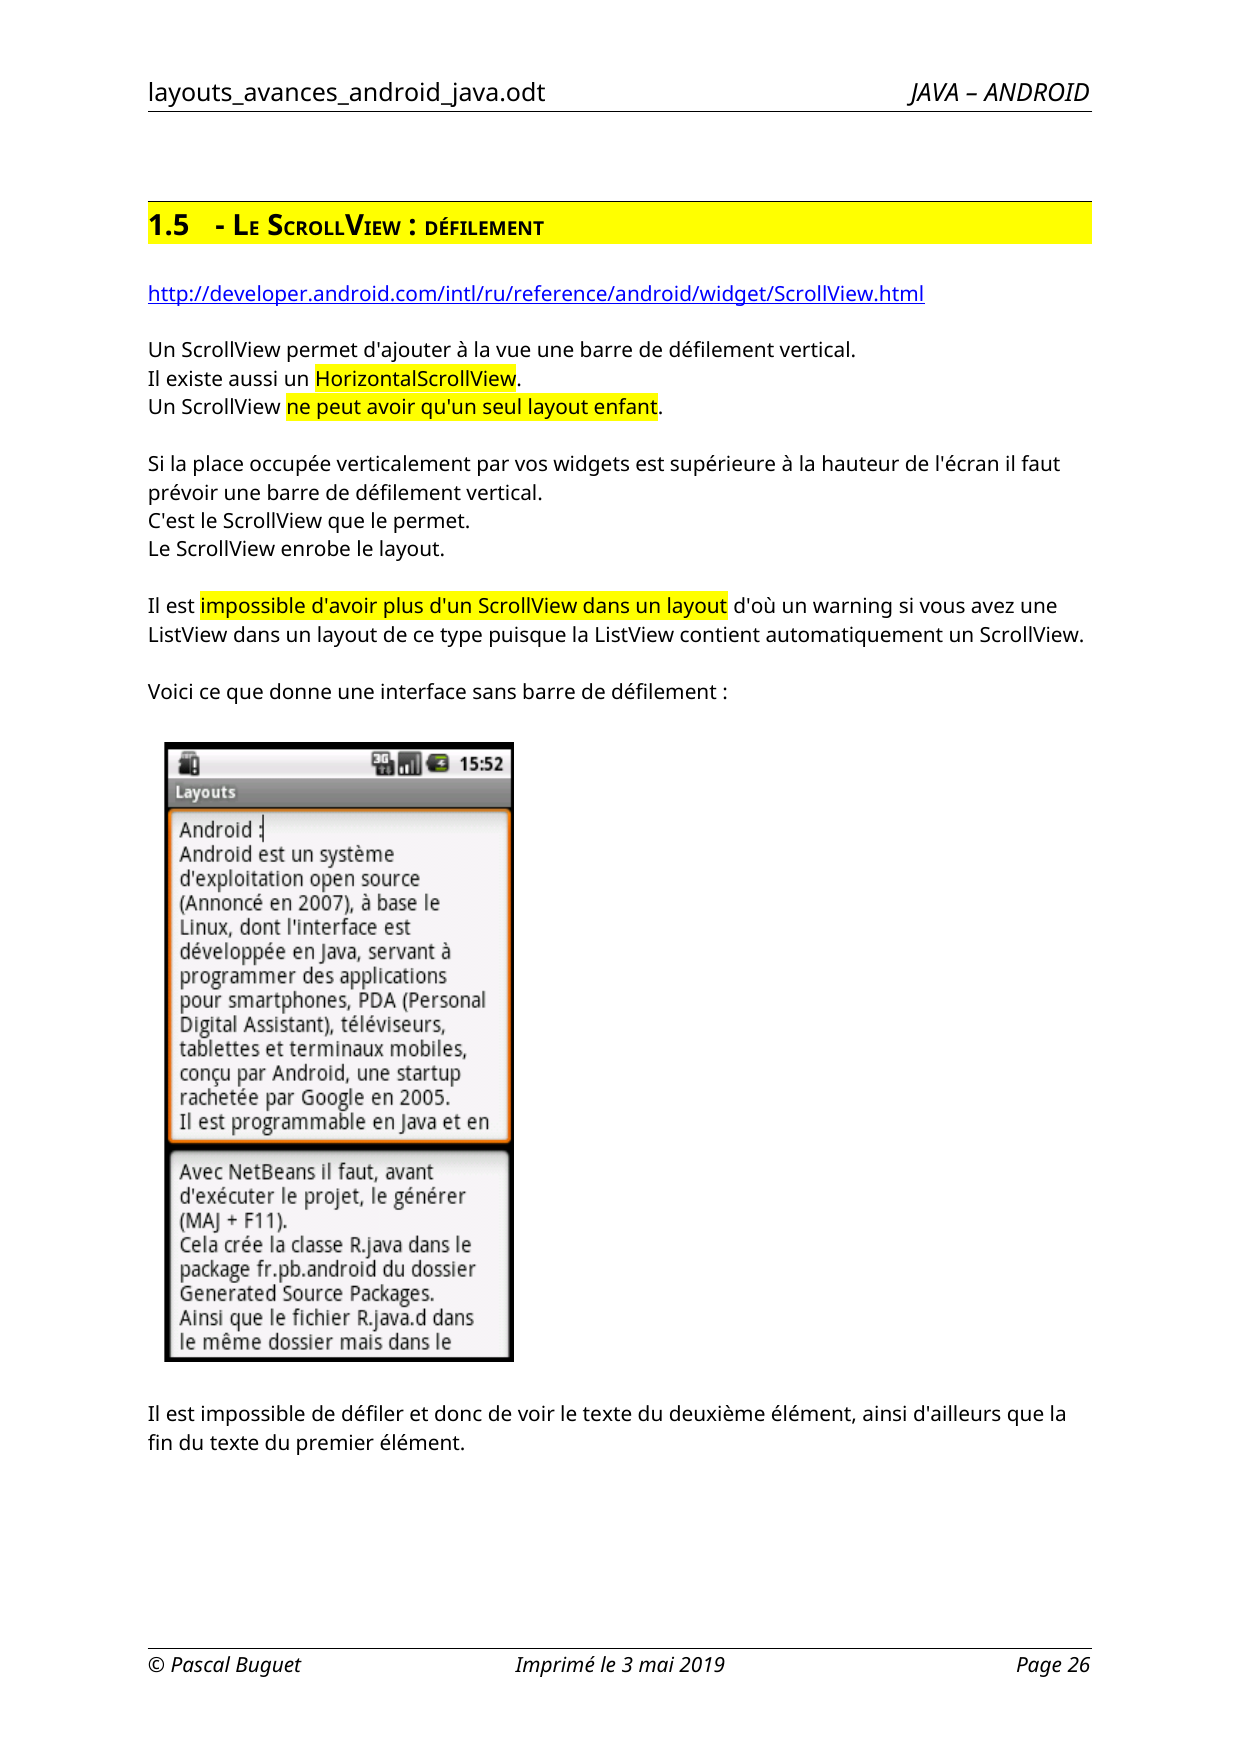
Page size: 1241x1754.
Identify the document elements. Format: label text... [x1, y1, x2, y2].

text C'est le ScrollView que le permet. [148, 506, 1092, 534]
text Voici ce que donne une interface sans barre de défilement : [148, 677, 1092, 705]
text Si la place occupée verticalement par vos widgets est supérieure à la hauteur de l'écran il faut prévoir une barre de défilement vertical. [148, 449, 1092, 506]
text Le ScrollView enrobe le layout. [148, 534, 1092, 563]
text Il est impossible de défiler et donc de voir le texte du deuxième élément, ainsi d'ailleurs que la fin du texte du premier élément. [148, 1399, 1092, 1456]
text Il est impossible d'avoir plus d'un ScrollView dans un layout d'où un warning si vous avez une ListView dans un layout de ce type puisque la ListView contient automatiquement un ScrollView. [148, 591, 1092, 648]
text Il existe aussi un HorizontalScrollView. [148, 364, 1092, 392]
text http://developer.android.com/intl/ru/reference/android/widget/ScrollView.html [148, 279, 1092, 307]
text Un ScrollView ne peut avoir qu'un seul layout enfant. [148, 392, 1092, 421]
subtitle - Le ScrollView : défilement [148, 202, 1092, 244]
text Un ScrollView permet d'ajouter à la vue une barre de défilement vertical. [148, 336, 1092, 364]
